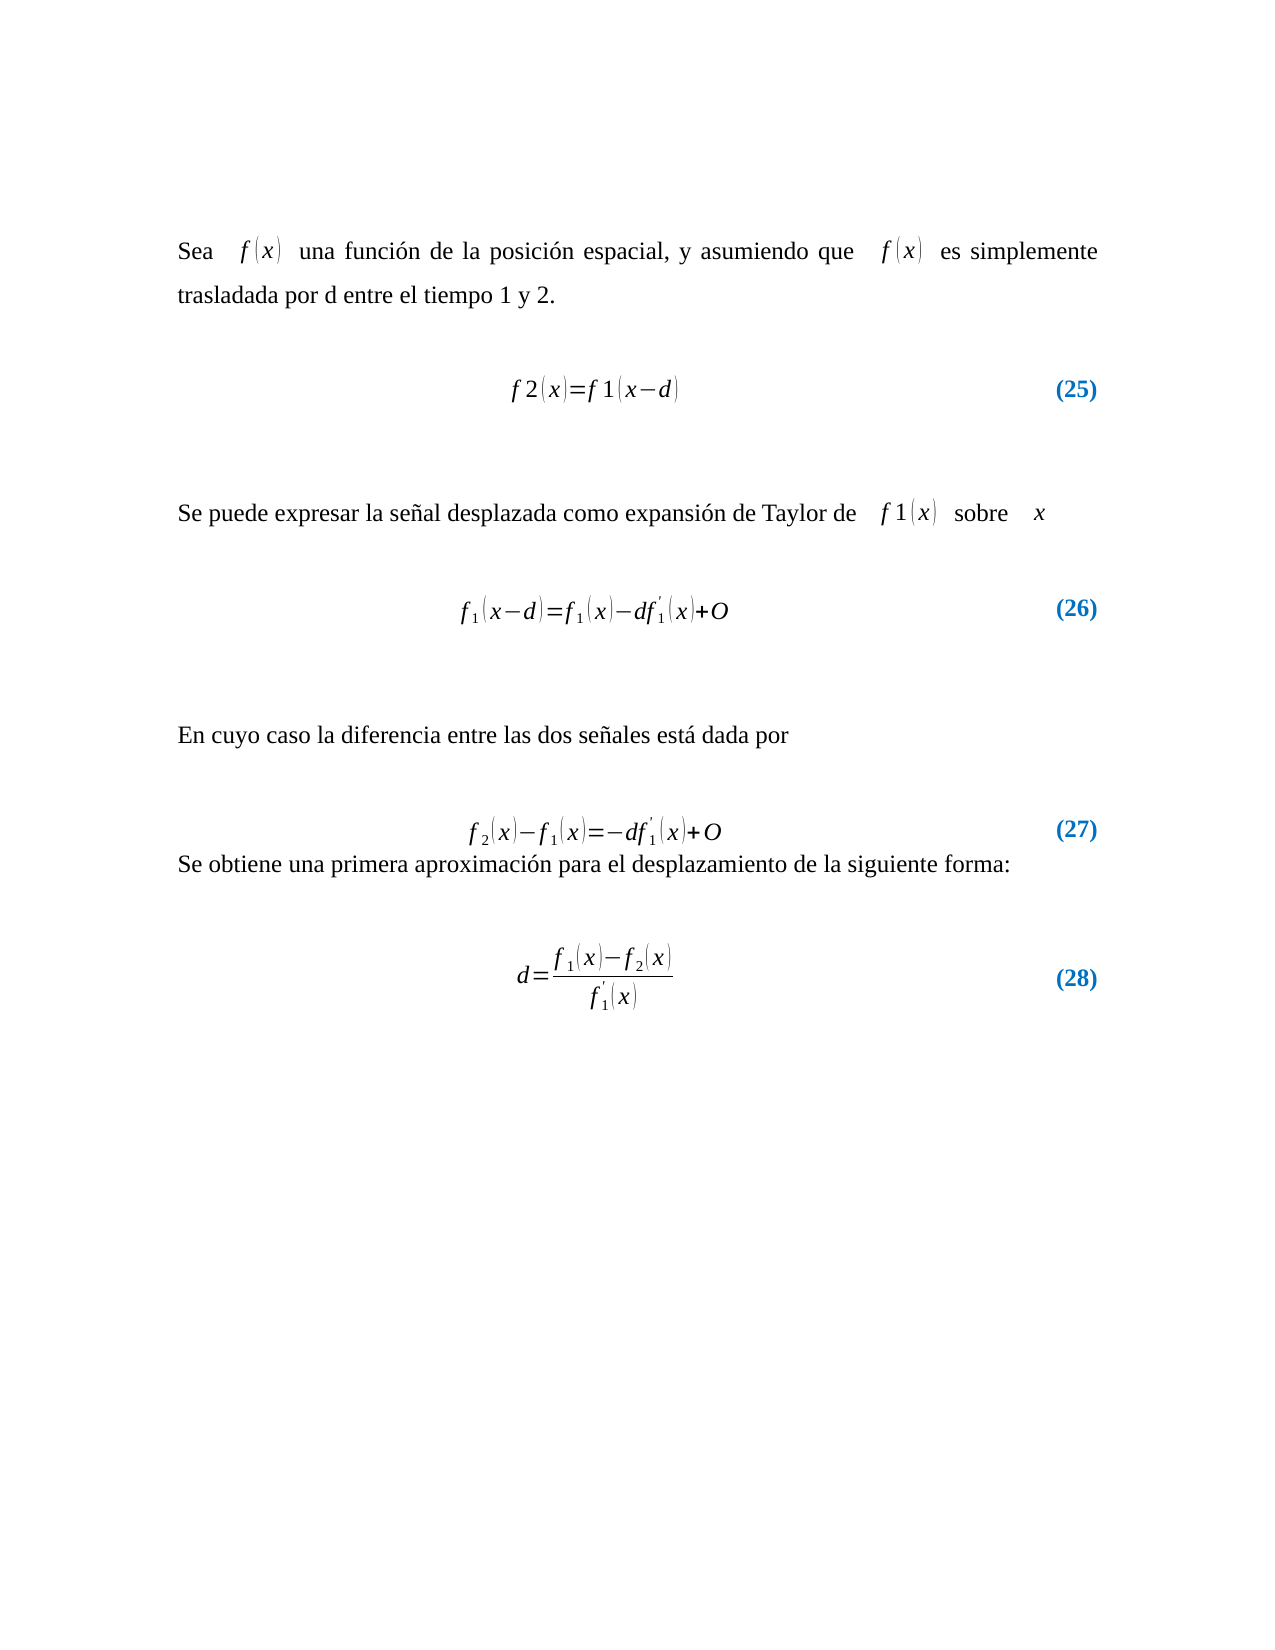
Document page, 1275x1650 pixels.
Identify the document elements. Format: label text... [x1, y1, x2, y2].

table_header [165, 814, 1025, 849]
table_header (25) [1025, 374, 1128, 404]
table_header [165, 593, 1025, 627]
text Sea una función de la posición espacial, y asumiendo que es simplemente trasladada por d entre el tiempo 1 y 2. [177, 235, 1098, 309]
table_header (28) [1026, 942, 1128, 1013]
table_header [165, 374, 1025, 404]
text Se obtiene una primera aproximación para el desplazamiento de la siguiente forma: [177, 849, 1098, 877]
text Se puede expresar la señal desplazada como expansión de Taylor de sobre [177, 497, 1098, 528]
table_header (27) [1025, 814, 1128, 849]
table_header [165, 942, 1026, 1013]
text En cuyo caso la diferencia entre las dos señales está dada por [177, 721, 1098, 749]
table_header (26) [1025, 593, 1128, 627]
